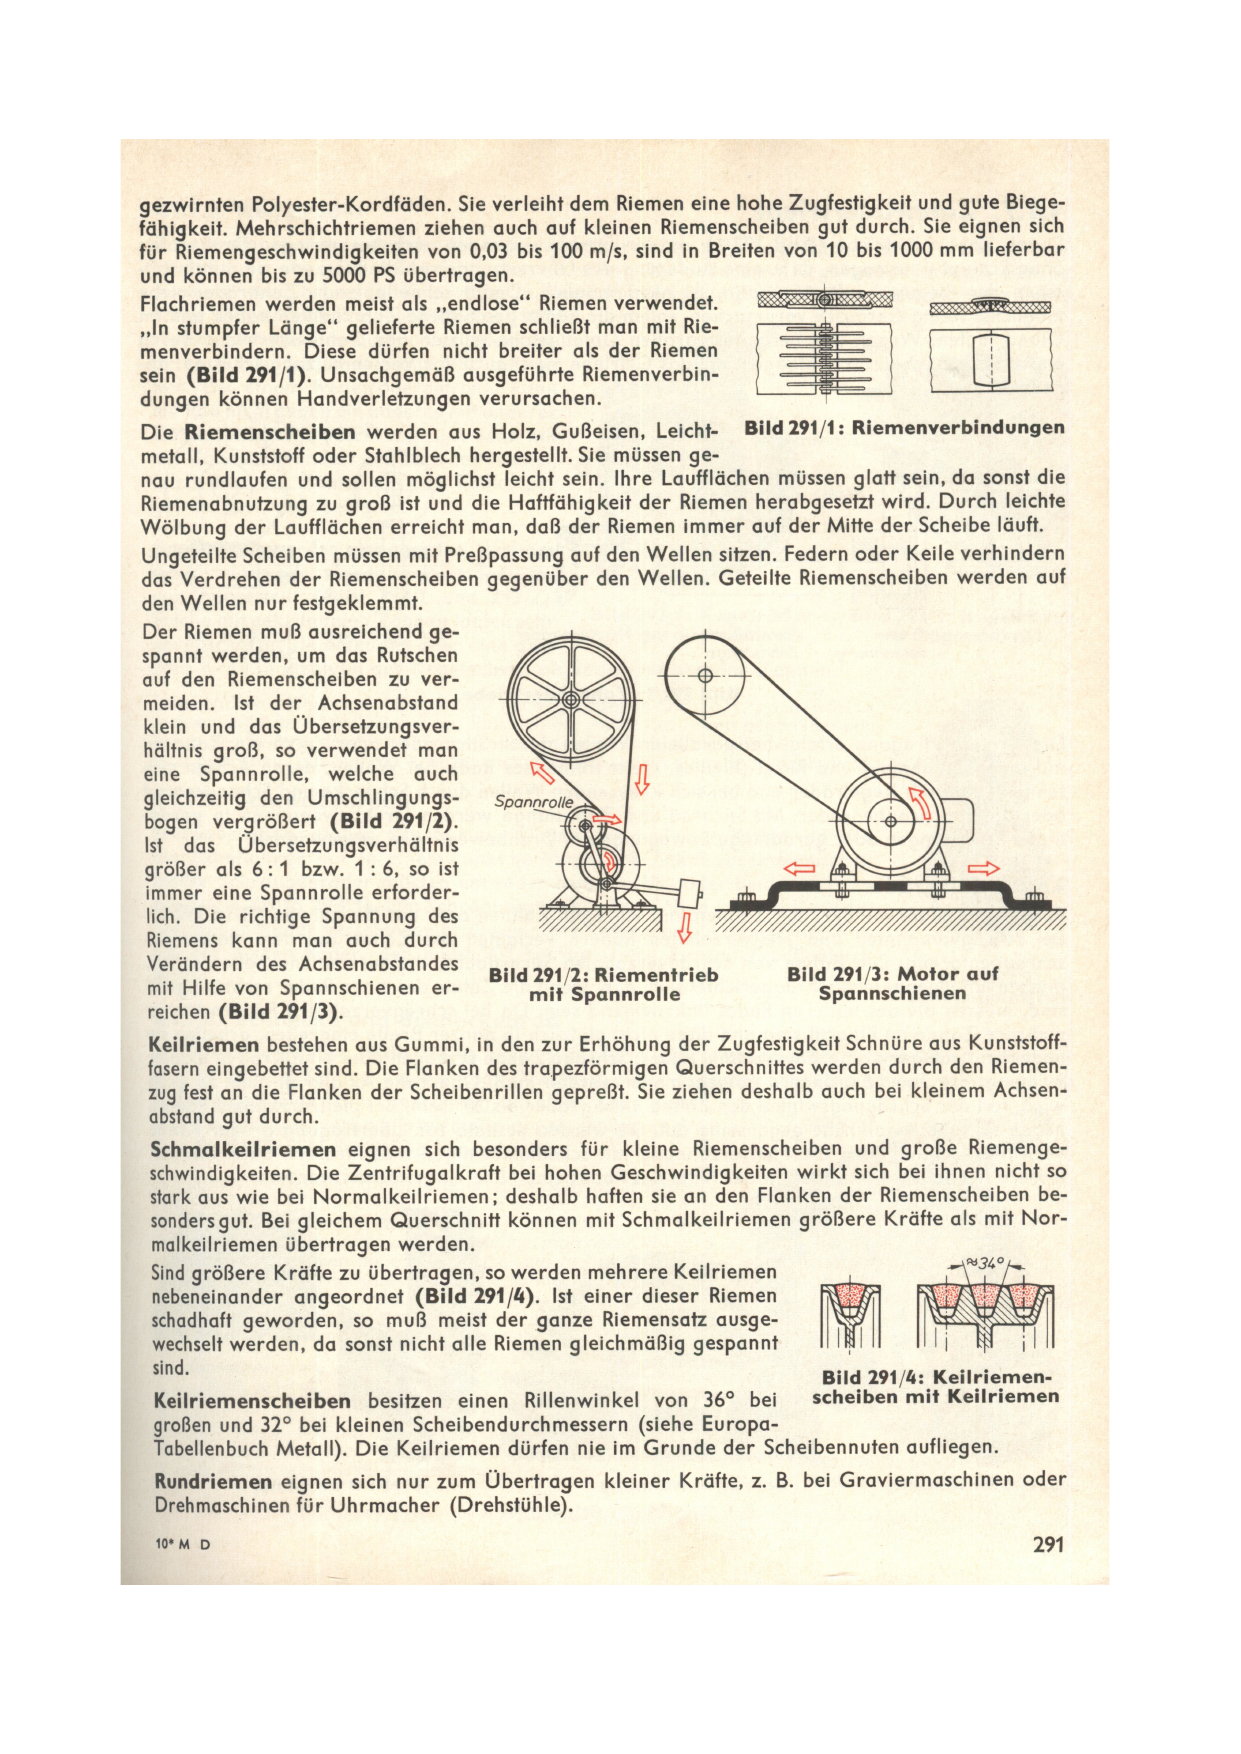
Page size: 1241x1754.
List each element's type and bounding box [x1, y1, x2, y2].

picture [120, 139, 1110, 1585]
